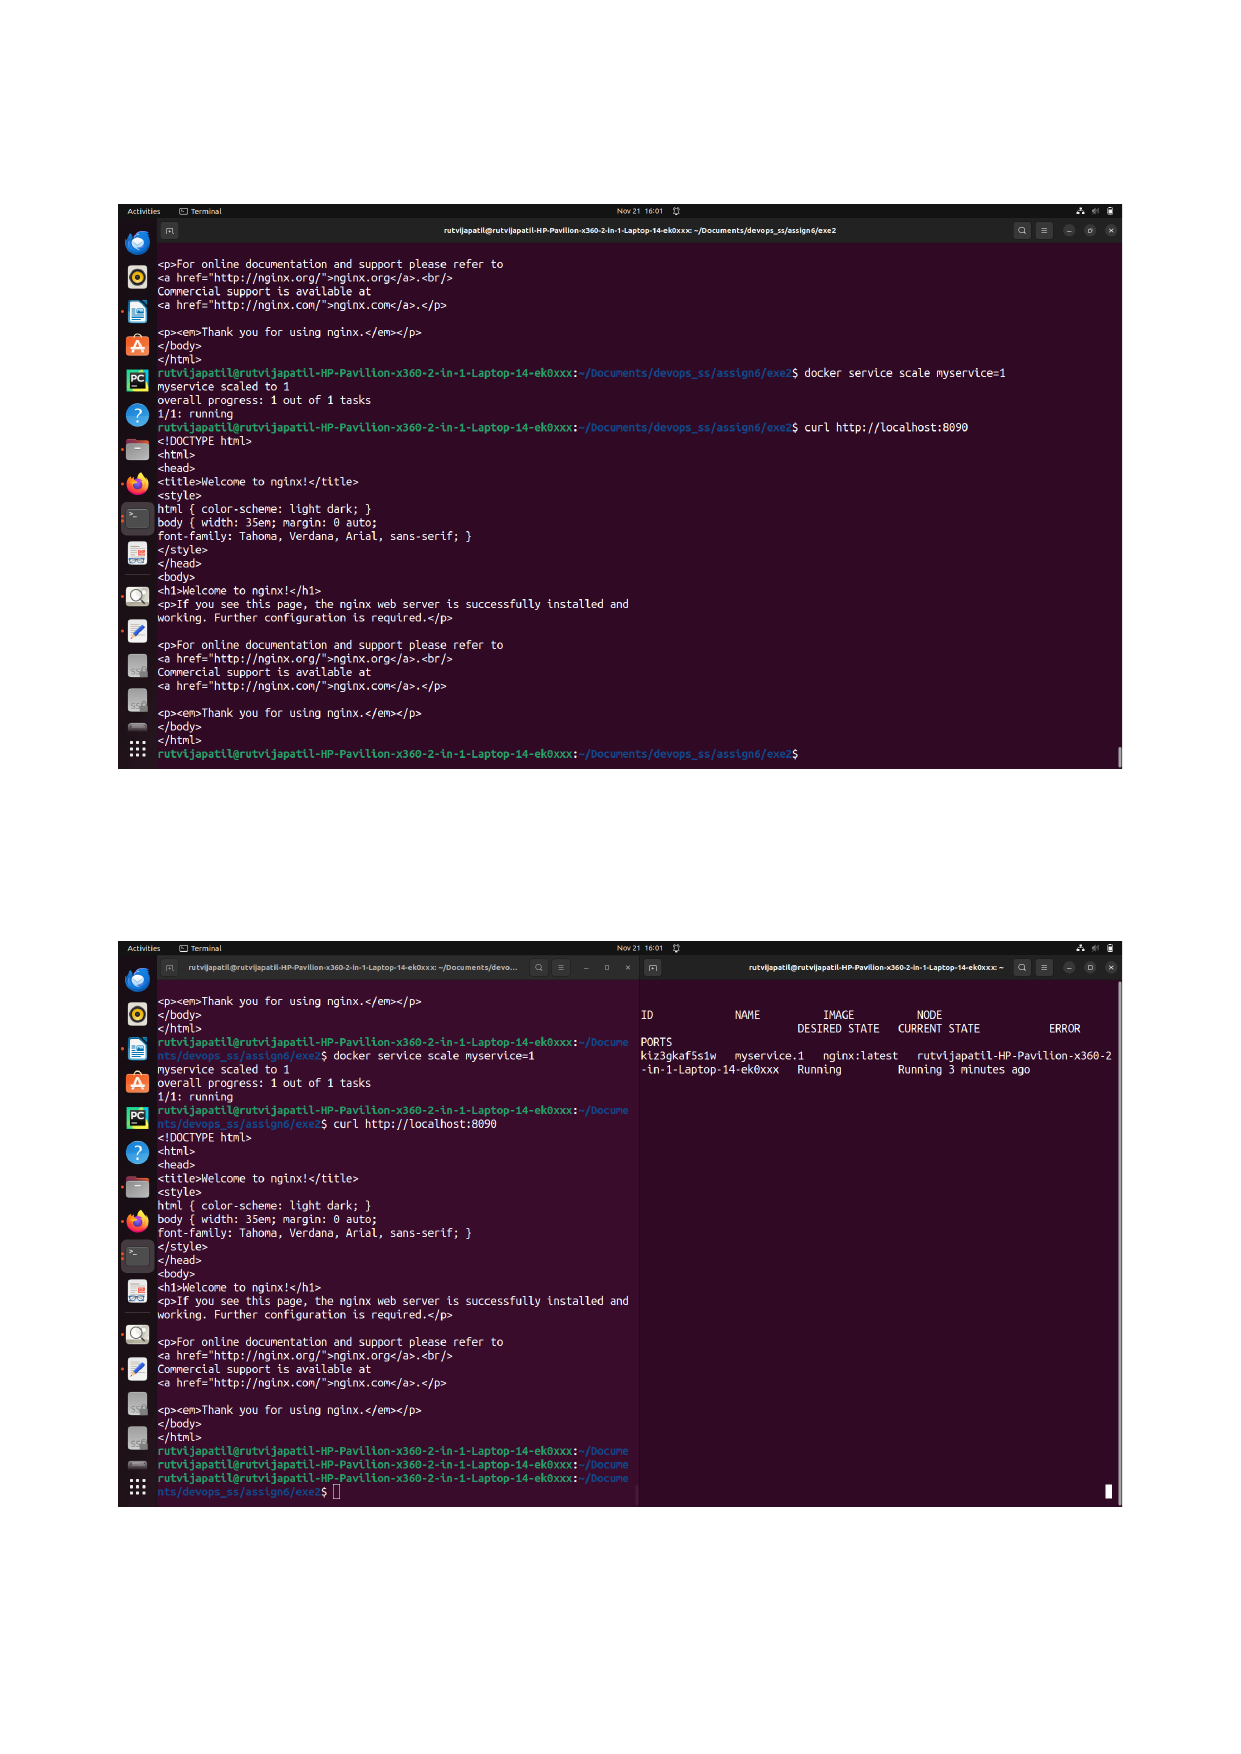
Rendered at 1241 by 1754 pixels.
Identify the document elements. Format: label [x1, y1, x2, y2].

picture [118, 204, 1123, 769]
picture [118, 941, 1123, 1507]
